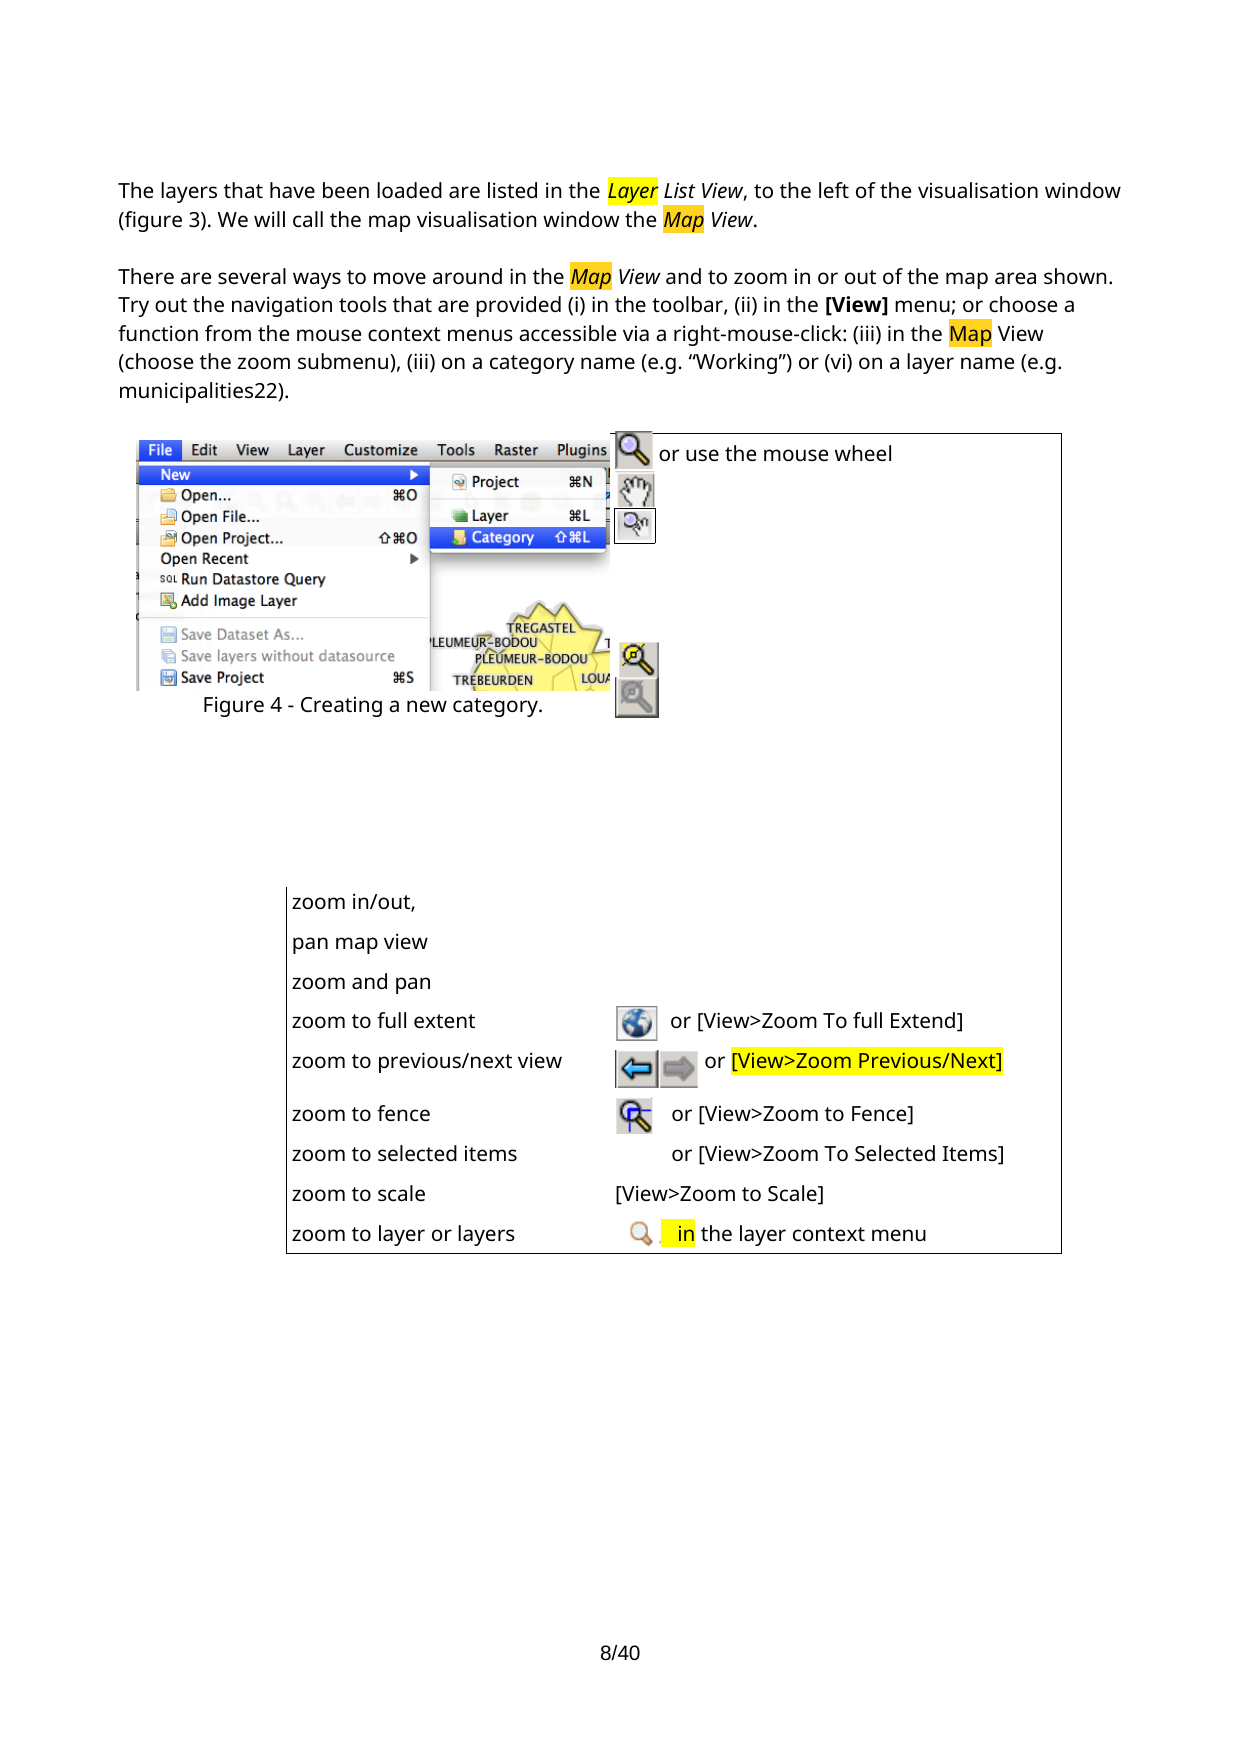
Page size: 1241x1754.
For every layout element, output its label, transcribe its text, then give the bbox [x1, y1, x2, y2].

text Figure 9 - Creating a new category. [152, 691, 593, 719]
table_cell pan map view [287, 921, 609, 961]
picture [136, 440, 610, 691]
table_cell or [View>Zoom To full Extend] [609, 1001, 1061, 1041]
table_header or use the mouse wheel [653, 434, 1061, 468]
table_header zoom in/out, [287, 887, 609, 921]
picture [615, 641, 659, 718]
picture [615, 471, 655, 507]
table_cell [609, 961, 1061, 1001]
picture [622, 1220, 661, 1248]
picture [616, 1006, 658, 1041]
table_header [609, 469, 1061, 921]
table_cell [View>Zoom to Scale] [609, 1173, 1061, 1213]
text The layers that have been loaded are listed in the Layer List View, to the left of the visualisation window (figure 3). We will call the map visualisation window the Map View. [118, 177, 1122, 233]
table_cell in the layer context menu [609, 1213, 1061, 1253]
picture [617, 511, 652, 540]
table_cell zoom to layer or layers [287, 1213, 609, 1253]
table_cell zoom to previous/next view [287, 1041, 609, 1093]
picture [615, 1050, 698, 1088]
picture [615, 431, 653, 469]
table_cell or [View>Zoom To Selected Items] [609, 1133, 1061, 1173]
table_cell zoom to fence [287, 1093, 609, 1133]
table_cell zoom and pan [287, 961, 609, 1001]
table_cell [609, 921, 1061, 961]
table_cell zoom to scale [287, 1173, 609, 1213]
table_cell or [View>Zoom to Fence] [609, 1093, 1061, 1133]
table_cell zoom to selected items [287, 1133, 609, 1173]
picture [615, 1097, 653, 1134]
table_cell zoom to full extent [287, 1001, 609, 1041]
table_cell or [View>Zoom Previous/Next] [609, 1041, 1061, 1093]
text There are several ways to move around in the Map View and to zoom in or out of the map area shown. Try out the navigation tools that are provided (i) in the toolbar, (ii) in the [View] menu; or choose a function from the mouse context menus accessible via a right-mouse-click: (iii) in the Map View (choose the zoom submenu), (iii) on a category name (e.g. “Working”) or (vi) on a layer name (e.g. municipalities22). [118, 262, 1122, 404]
